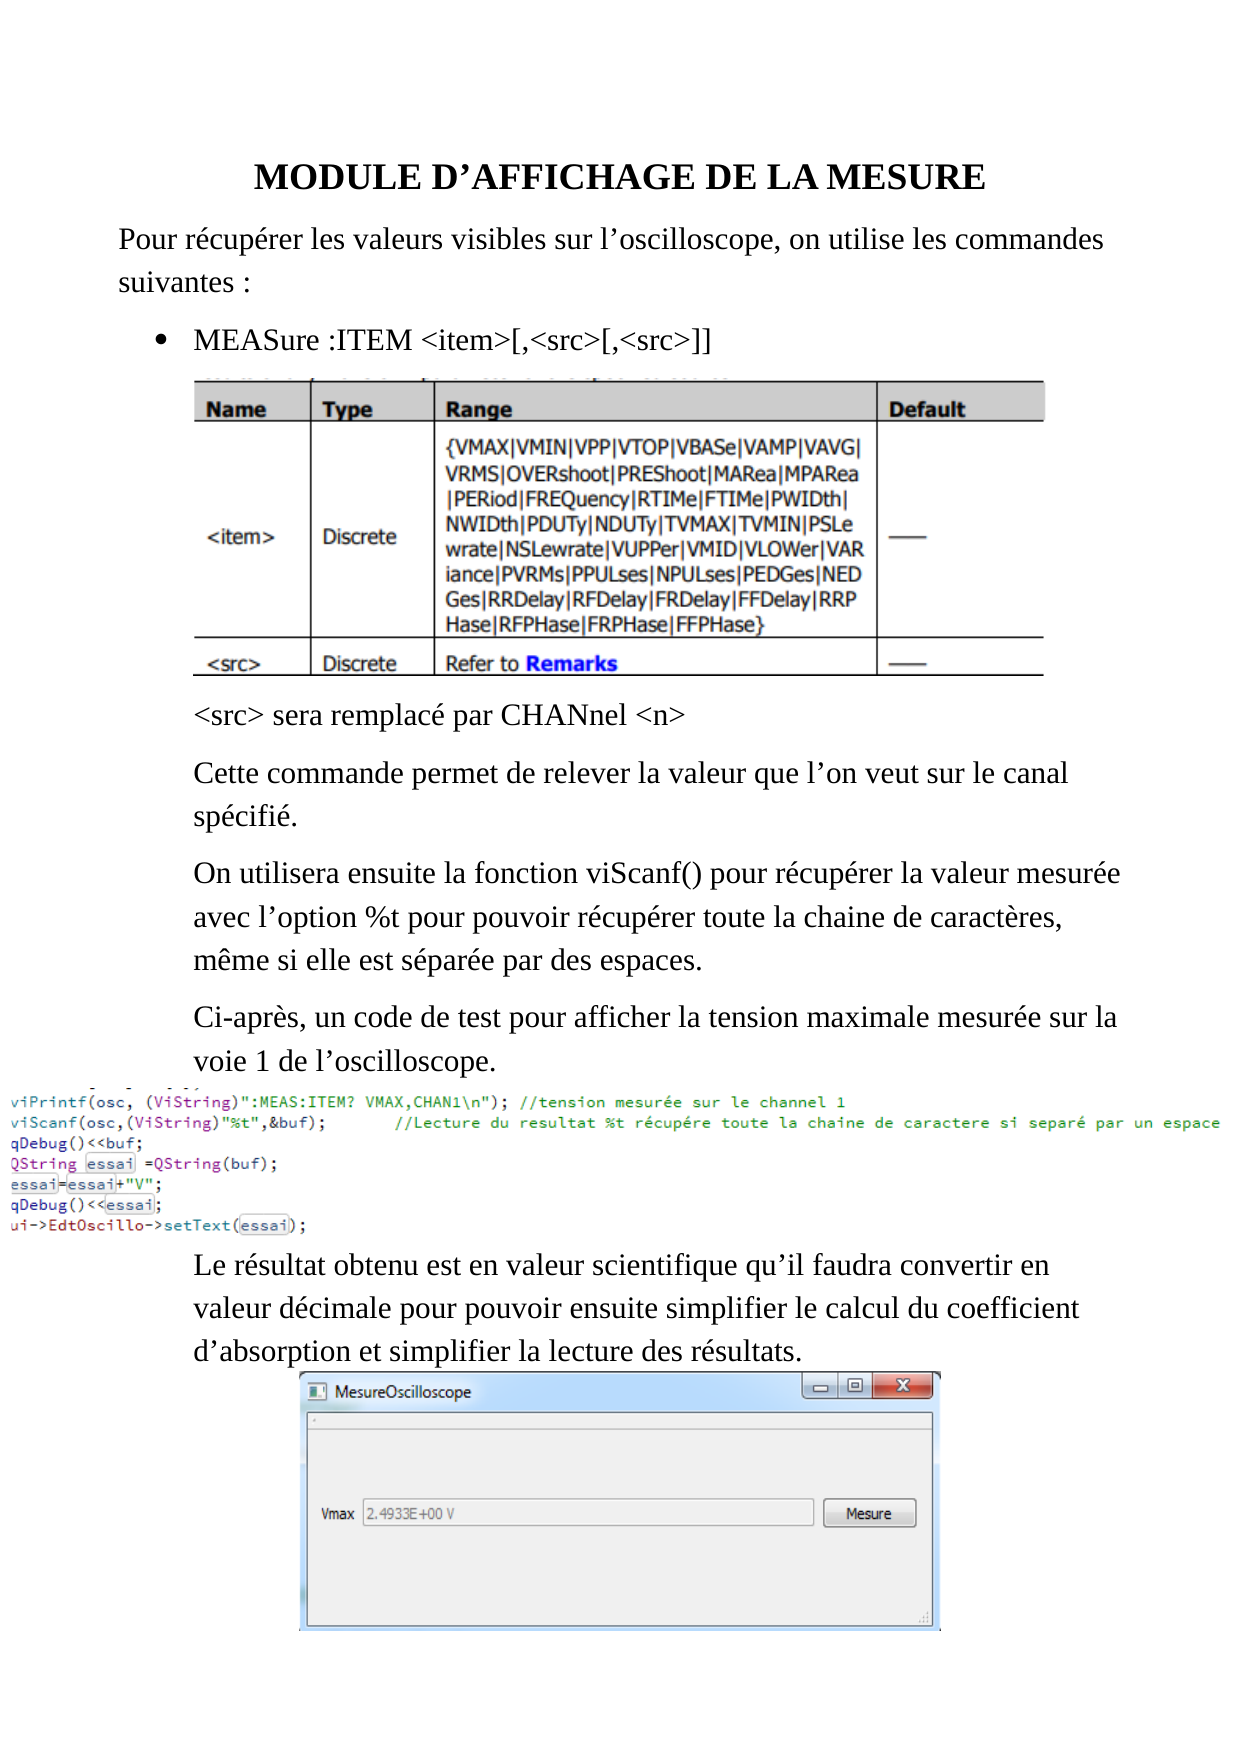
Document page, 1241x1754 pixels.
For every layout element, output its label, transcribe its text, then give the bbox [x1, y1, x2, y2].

picture [299, 1371, 941, 1631]
text MODULE D’AFFICHAGE DE LA MESURE [118, 154, 1122, 197]
picture [11, 1088, 1229, 1239]
text Pour récupérer les valeurs visibles sur l’oscilloscope, on utilise les commandes suivantes : [118, 220, 1122, 299]
list MEASure :ITEM <item>[,<src>[,<src>]] [156, 321, 1122, 357]
text Cette commande permet de relever la valeur que l’on veut sur le canal spécifié. [193, 754, 1122, 833]
text Ci-après, un code de test pour afficher la tension maximale mesurée sur la voie 1 de l’oscilloscope. [193, 999, 1122, 1078]
text On utilisera ensuite la fonction viScanf() pour récupérer la valeur mesurée avec l’option %t pour pouvoir récupérer toute la chaine de caractères, même si elle est séparée par des espaces. [193, 855, 1122, 977]
text Le résultat obtenu est en valeur scientifique qu’il faudra convertir en valeur décimale pour pouvoir ensuite simplifier le calcul du coefficient d’absorption et simplifier la lecture des résultats. [193, 1239, 1122, 1368]
picture [193, 378, 1047, 676]
text <src> sera remplacé par CHANnel <n> [193, 696, 1122, 732]
